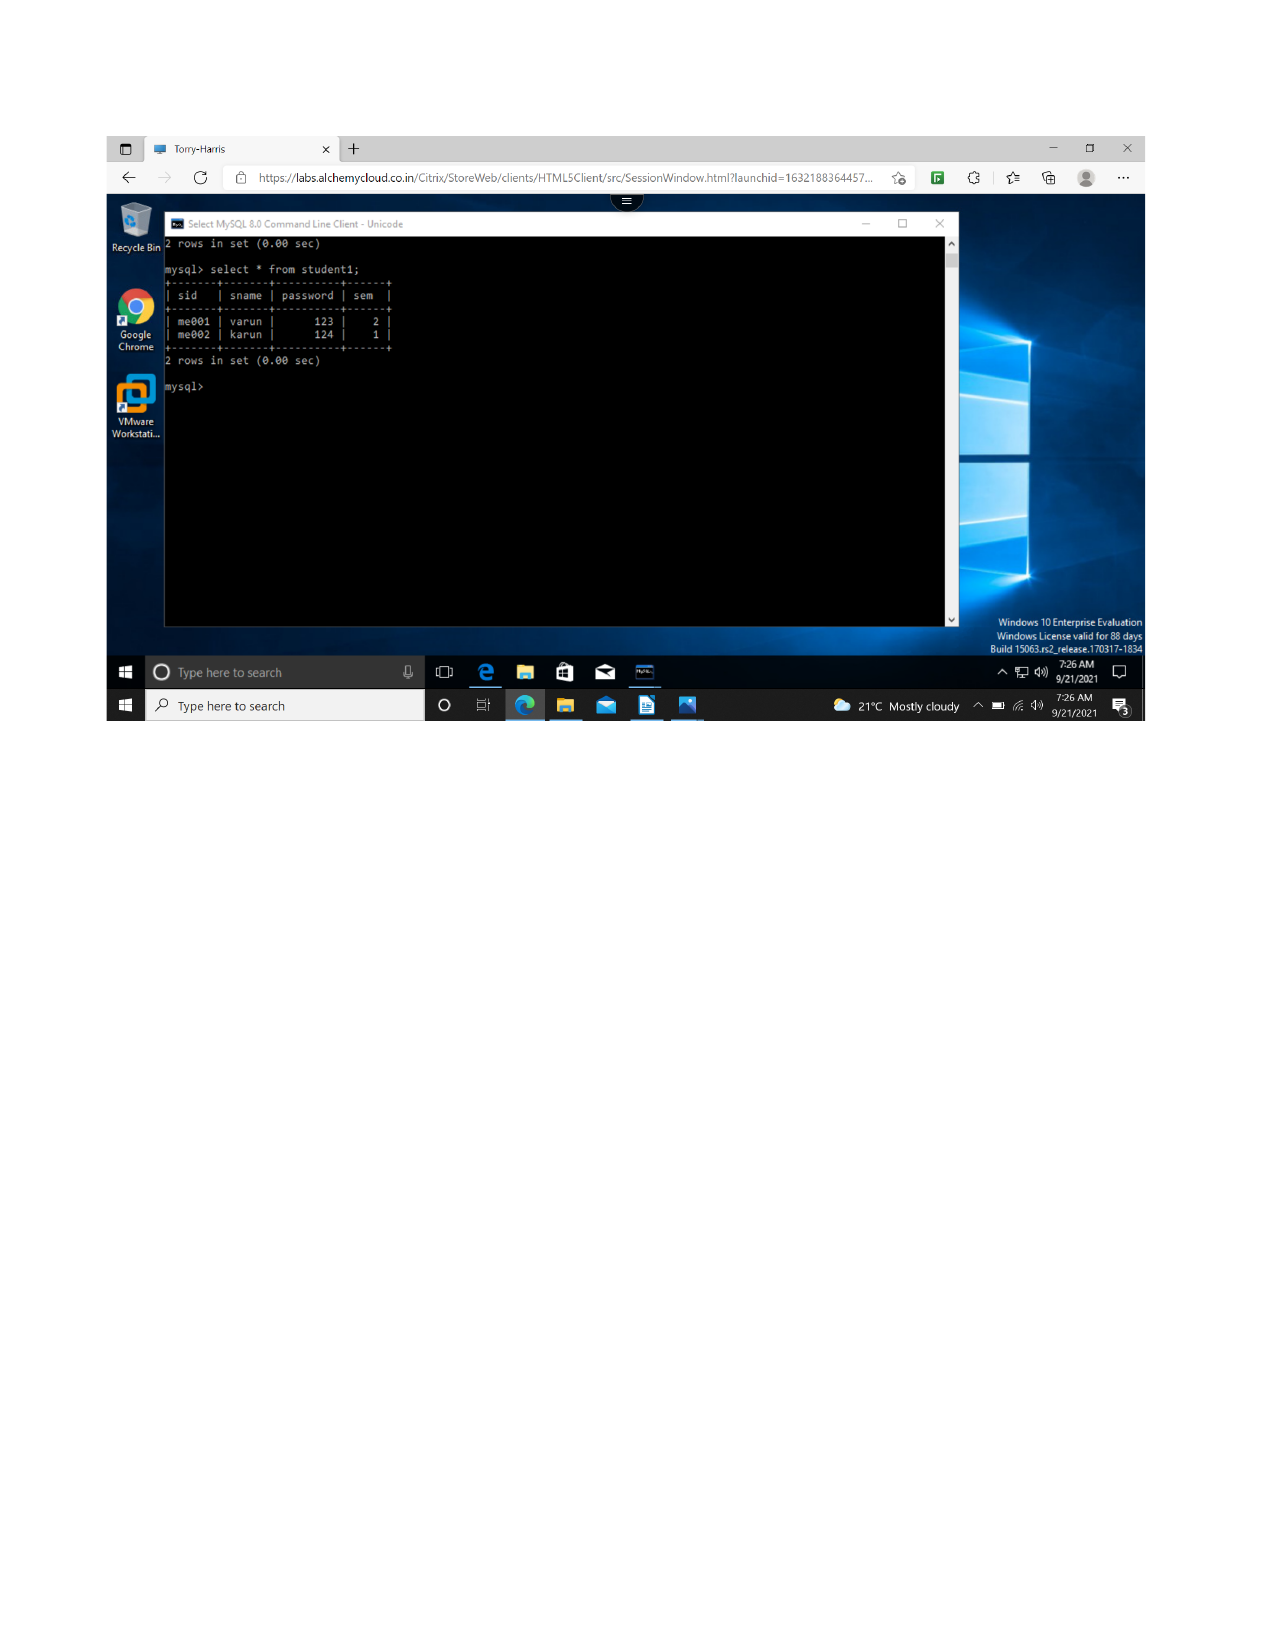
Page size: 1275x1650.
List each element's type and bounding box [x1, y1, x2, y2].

picture [106, 136, 1146, 721]
